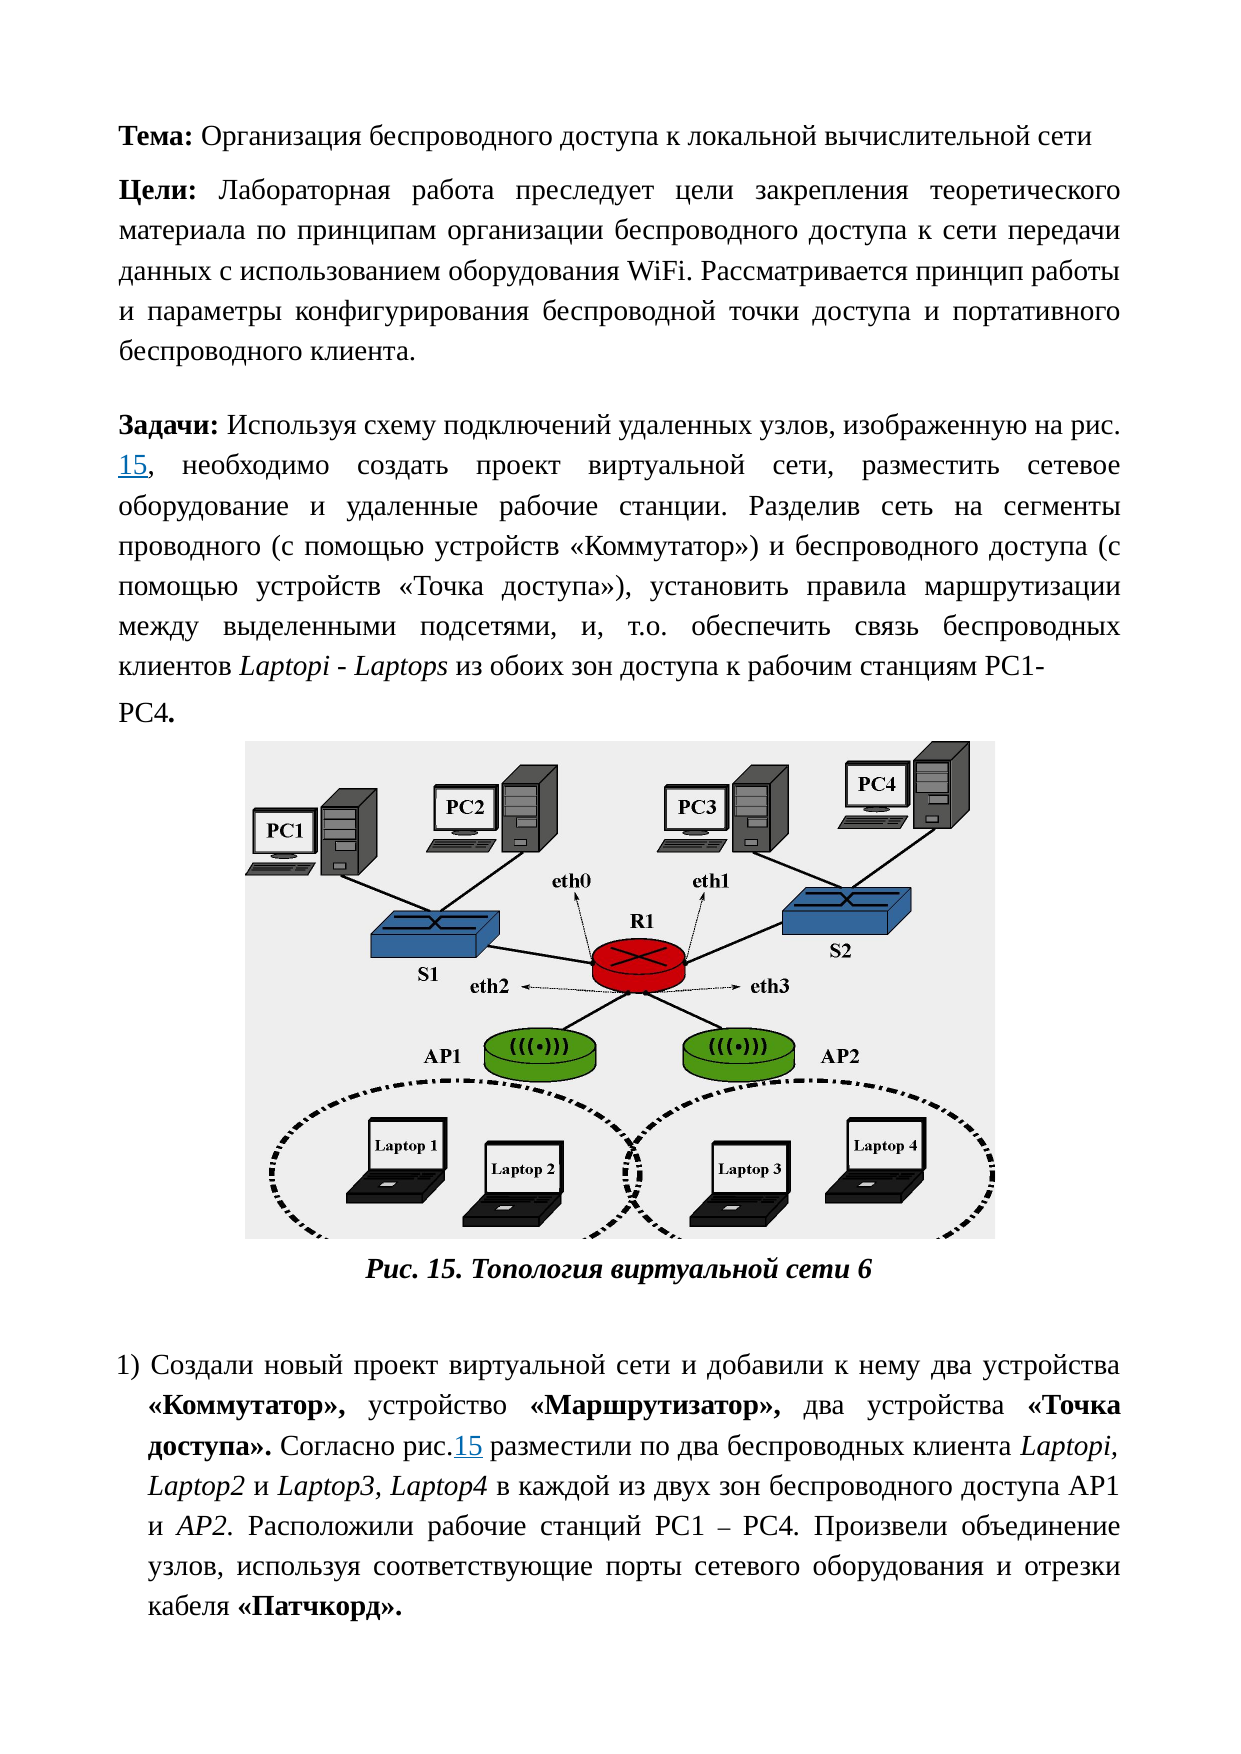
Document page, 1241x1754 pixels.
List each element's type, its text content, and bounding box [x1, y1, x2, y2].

text 1) Создали новый проект виртуальной сети и добавили к нему два устройства «Коммутатор», устройство «Маршрутизатор», два устройства «Точка доступа». Согласно рис.15 разместили по два беспроводных клиента Laptopi, Laptop2 и Laptop3, Laptop4 в каждой из двух зон беспроводного доступа AP1 и AP2. Расположили рабочие станций PC1 – PC4. Произвели объединение узлов, используя соответствующие порты сетевого оборудования и отрезки кабеля «Патчкорд». [116, 1347, 1121, 1622]
text Рис. 15. Топология виртуальной сети 6 [118, 1251, 1122, 1284]
text PC4. [118, 695, 1122, 729]
text Задачи: Используя схему подключений удаленных узлов, изображенную на рис. 15, необходимо создать проект виртуальной сети, разместить сетевое оборудование и удаленные рабочие станции. Разделив сеть на сегменты проводного (с помощью устройств «Коммутатор») и беспроводного доступа (с помощью устройств «Точка доступа»), установить правила маршрутизации между выделенными подсетями, и, т.о. обеспечить связь беспроводных клиентов Laptopi - Laptops из обоих зон доступа к рабочим станциям PC1- [118, 407, 1122, 682]
text Тема: Организация беспроводного доступа к локальной вычислительной сети [118, 118, 1122, 152]
text Цели: Лабораторная работа преследует цели закрепления теоретического материала по принципам организации беспроводного доступа к сети передачи данных с использованием оборудования WiFi. Рассматривается принцип работы и параметры конфигурирования беспроводной точки доступа и портативного беспроводного клиента. [119, 172, 1121, 367]
